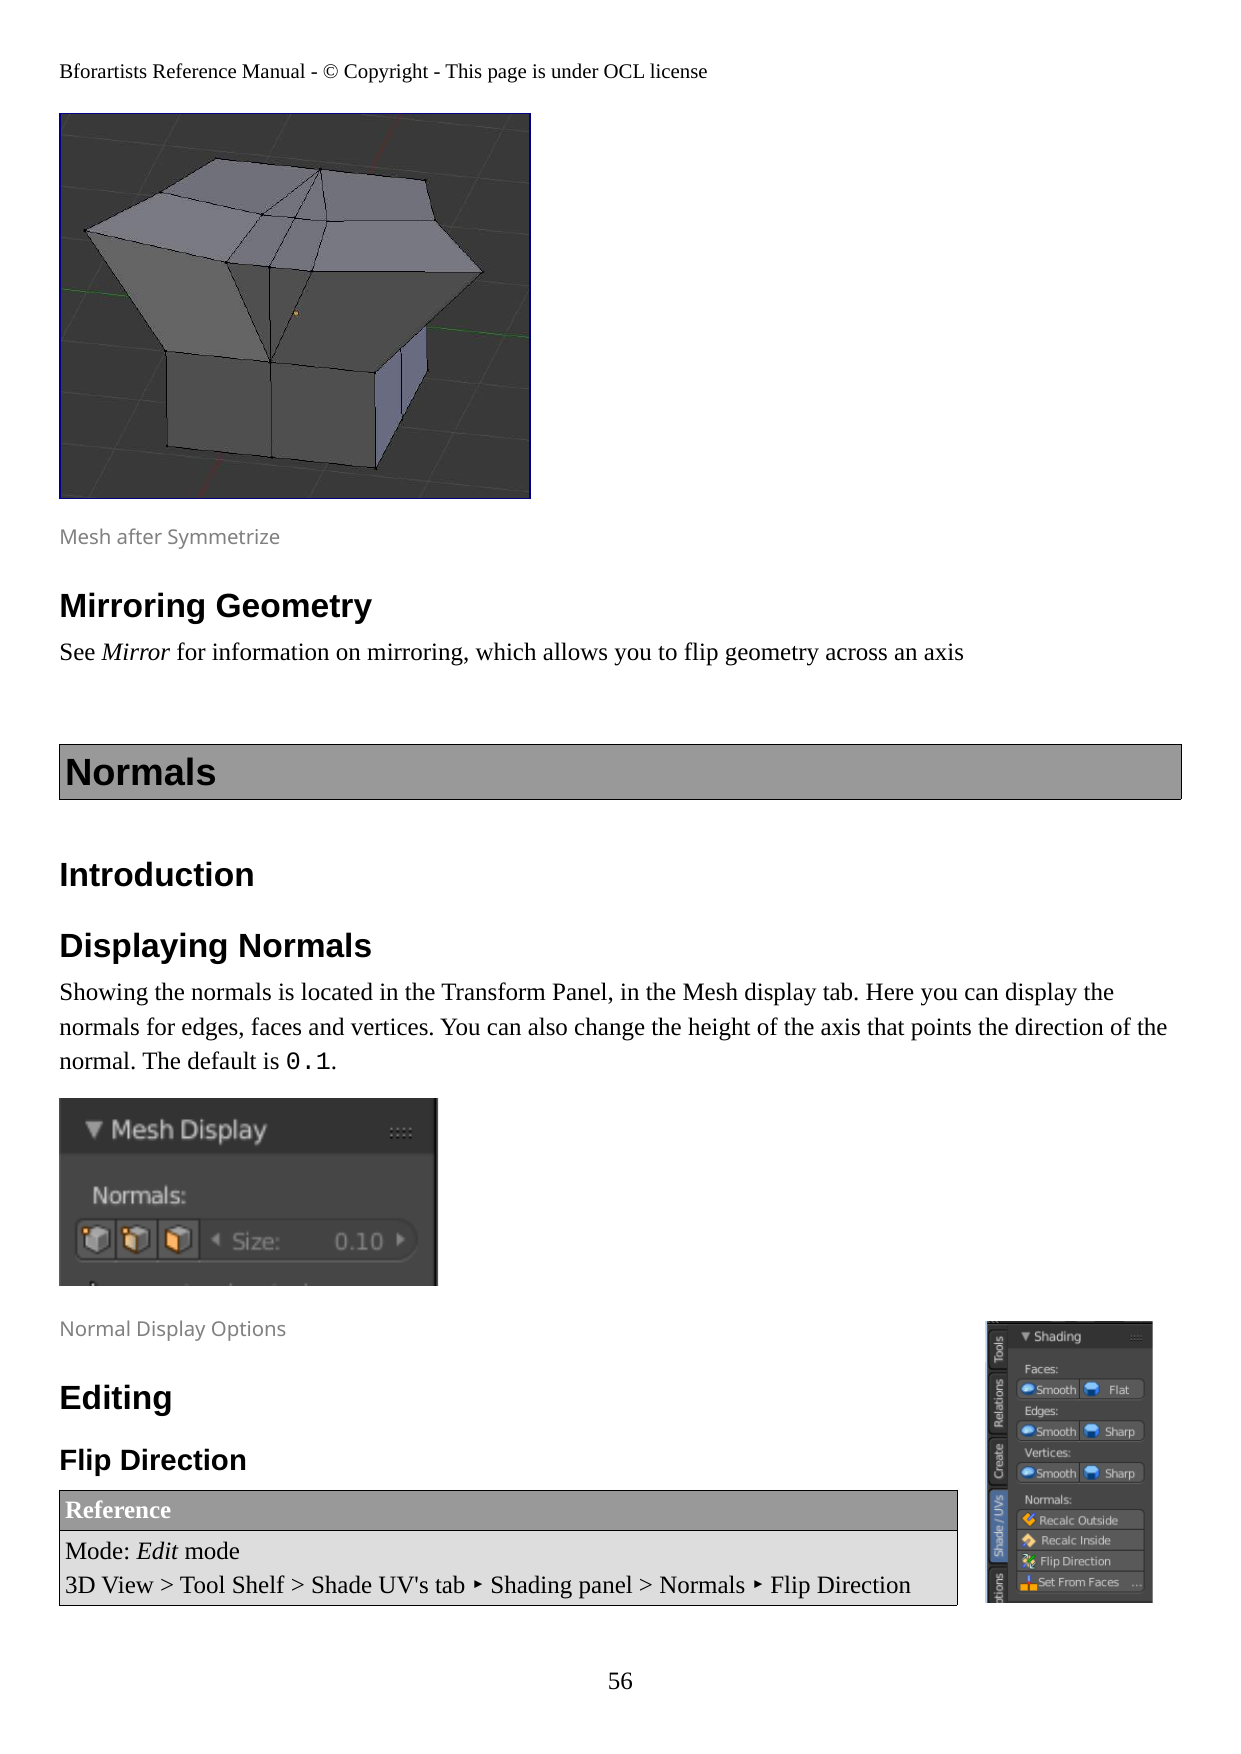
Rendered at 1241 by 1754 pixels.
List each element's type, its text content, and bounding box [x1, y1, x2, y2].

text Mesh after Symmetrize [59, 519, 1181, 551]
subtitle Mirroring Geometry [59, 586, 1181, 625]
picture [985, 1321, 1153, 1603]
text Normal Display Options [59, 1311, 1181, 1342]
subtitle Introduction [59, 854, 1181, 893]
subtitle Editing [59, 1378, 985, 1416]
picture [61, 114, 529, 498]
table_cell Mode: Edit mode 3D View > Tool Shelf > Shade UV's tab ‣ Shading panel > Normals ‣ Flip Direction [60, 1531, 957, 1605]
picture [59, 1098, 439, 1286]
text Showing the normals is located in the Transform Panel, in the Mesh display tab. Here you can display the normals for edges, faces and vertices. You can also change the height of the axis that points the direction of the normal. The default is 0.1. [59, 977, 1181, 1077]
table_header Normals [60, 745, 1181, 799]
subtitle Flip Direction [59, 1443, 985, 1477]
subtitle Displaying Normals [59, 926, 1181, 965]
table_header Reference [60, 1491, 957, 1530]
subtitle [1153, 1378, 1181, 1416]
subtitle [1153, 1443, 1181, 1477]
text See Mirror for information on mirroring, which allows you to flip geometry across an axis [59, 637, 1181, 666]
